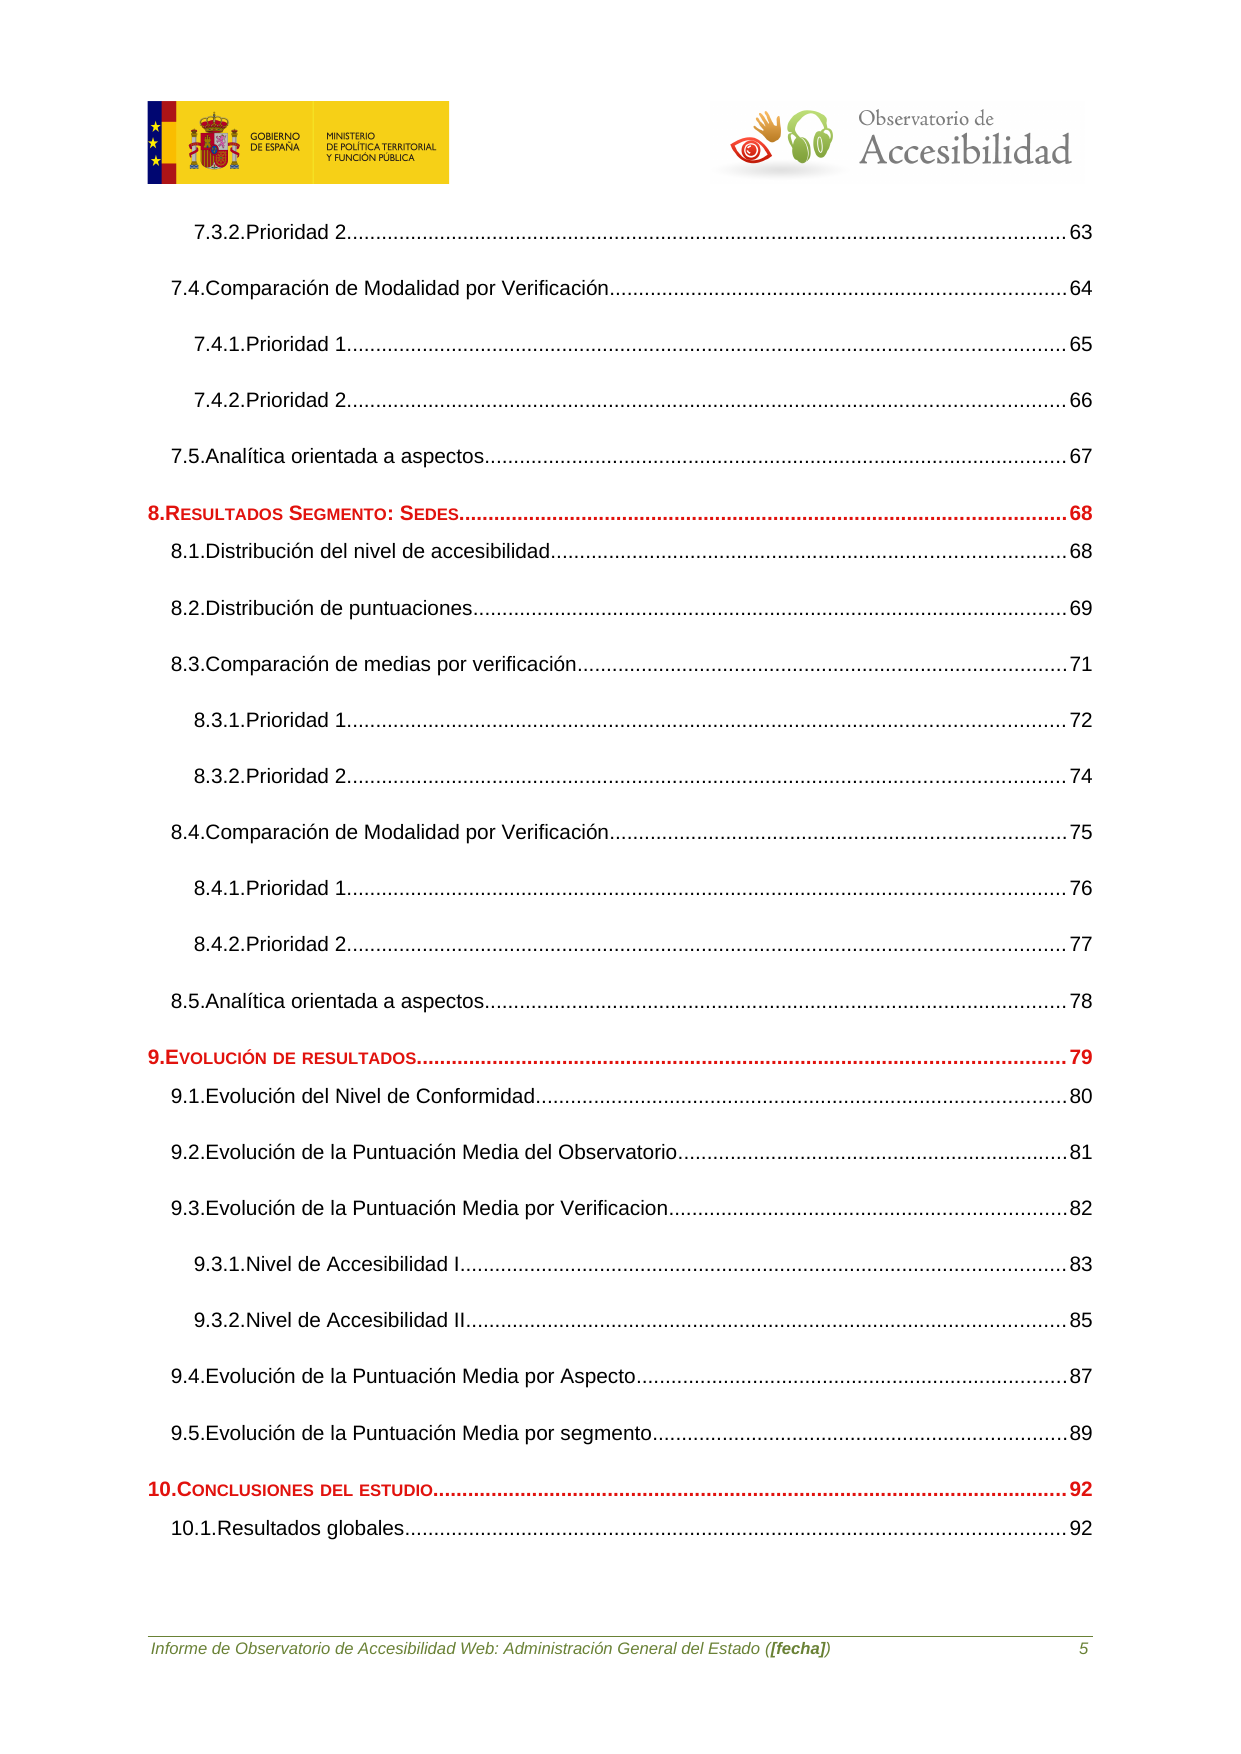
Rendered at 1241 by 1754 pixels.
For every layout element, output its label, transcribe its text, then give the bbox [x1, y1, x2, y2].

text 8.5.Analítica orientada a aspectos 78 [171, 988, 1092, 1012]
text 9.3.2.Nivel de Accesibilidad II 85 [193, 1308, 1092, 1332]
text 9.3.1.Nivel de Accesibilidad I 83 [193, 1252, 1092, 1276]
text 7.5.Analítica orientada a aspectos 67 [171, 444, 1092, 468]
text 9.3.Evolución de la Puntuación Media por Verificacion 82 [171, 1196, 1092, 1220]
picture [147, 101, 450, 184]
text 9.5.Evolución de la Puntuación Media por segmento 89 [171, 1420, 1092, 1444]
text 7.4.1.Prioridad 1 65 [193, 332, 1092, 356]
text 9.4.Evolución de la Puntuación Media por Aspecto 87 [171, 1364, 1092, 1388]
text 8.4.1.Prioridad 1 76 [193, 876, 1092, 900]
text 8.4.2.Prioridad 2 77 [193, 932, 1092, 956]
text 8.1.Distribución del nivel de accesibilidad 68 [171, 539, 1092, 563]
text 9.2.Evolución de la Puntuación Media del Observatorio 81 [171, 1139, 1092, 1163]
text 10.1.Resultados globales 92 [171, 1515, 1092, 1539]
text 8.3.Comparación de medias por verificación 71 [171, 652, 1092, 676]
text 8.2.Distribución de puntuaciones 69 [171, 595, 1092, 619]
text 7.4.2.Prioridad 2 66 [193, 388, 1092, 412]
text 8.4.Comparación de Modalidad por Verificación 75 [171, 820, 1092, 844]
text 8.Resultados Segmento: Sedes 68 [148, 500, 1092, 524]
picture [710, 101, 1086, 184]
text 8.3.2.Prioridad 2 74 [193, 764, 1092, 788]
text 10.Conclusiones del estudio 92 [148, 1476, 1092, 1500]
text 7.4.Comparación de Modalidad por Verificación 64 [171, 276, 1092, 300]
text 9.Evolución de resultados 79 [148, 1044, 1092, 1068]
text 9.1.Evolución del Nivel de Conformidad 80 [171, 1083, 1092, 1107]
text 7.3.2.Prioridad 2 63 [193, 220, 1092, 244]
text 8.3.1.Prioridad 1 72 [193, 708, 1092, 732]
